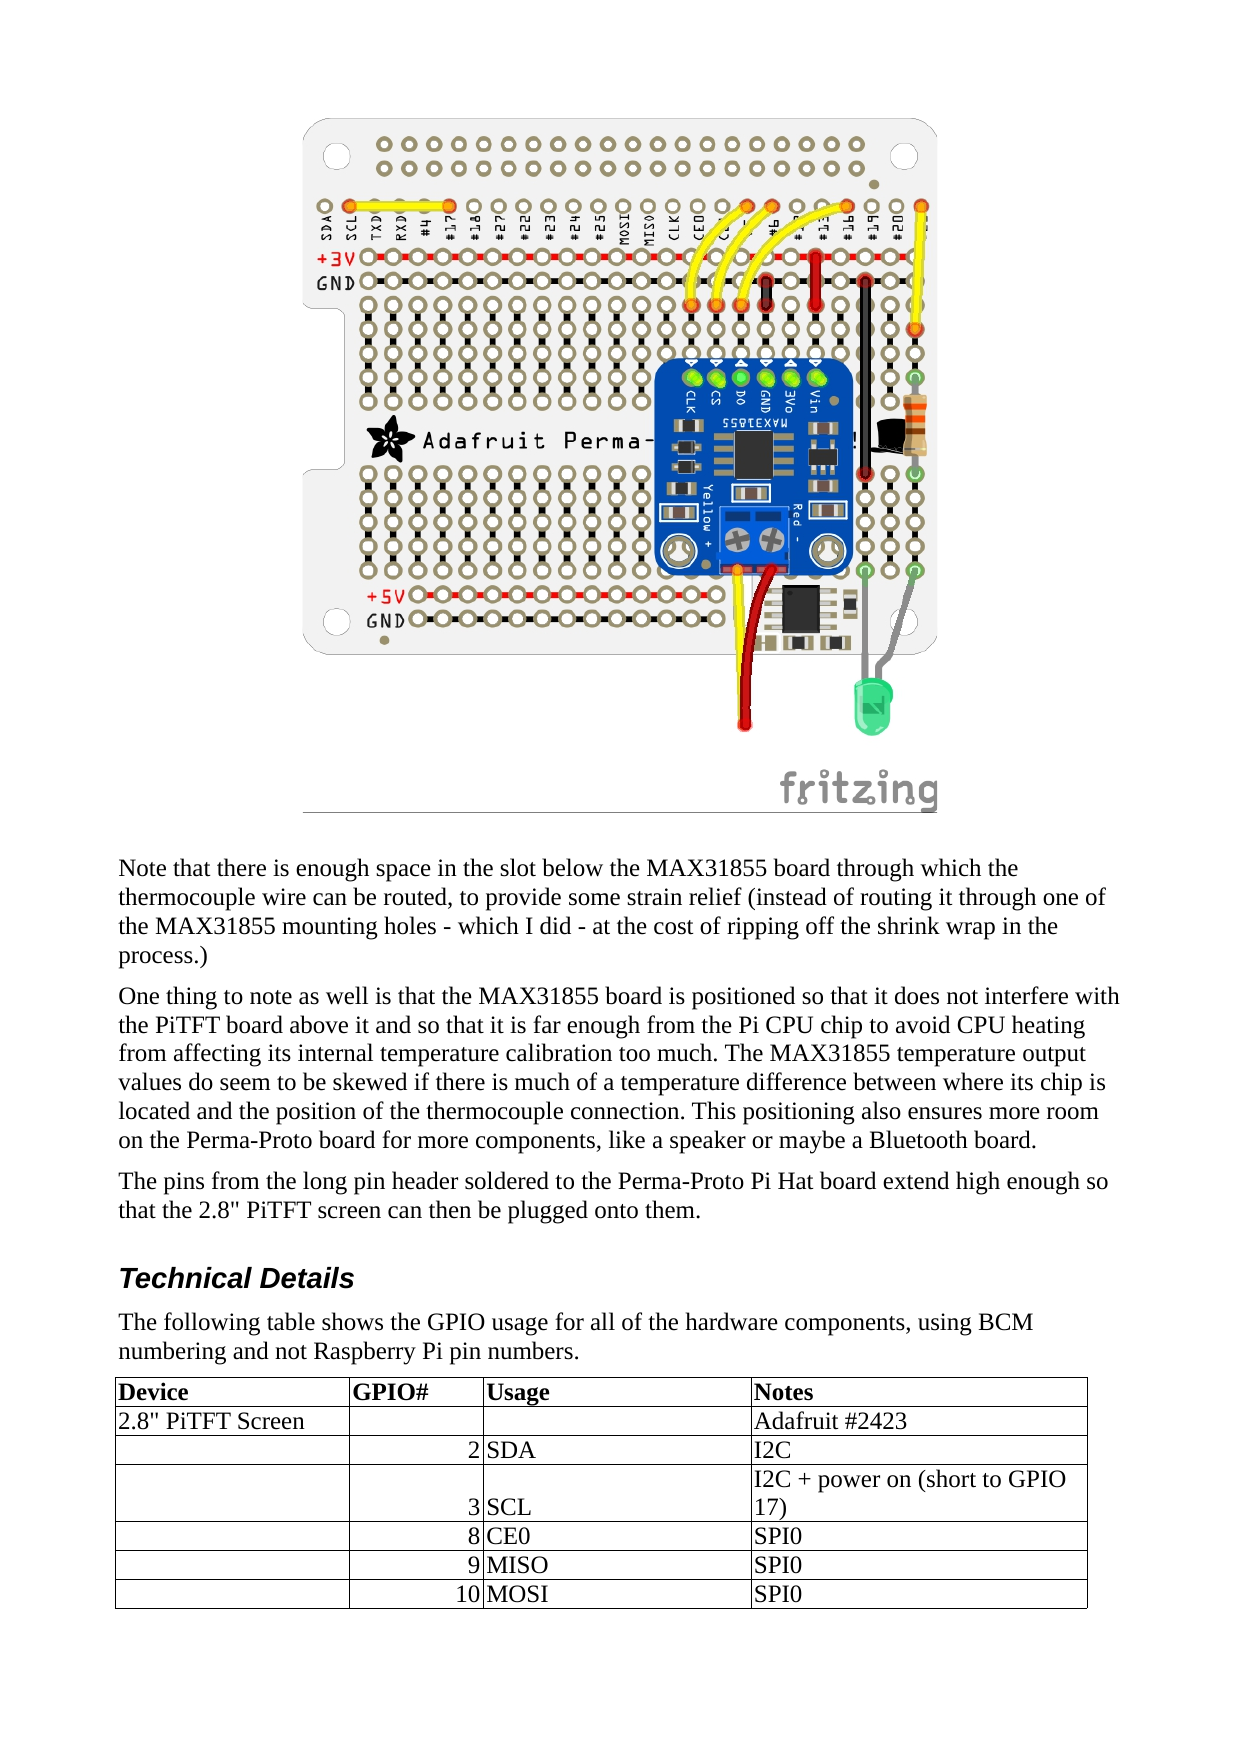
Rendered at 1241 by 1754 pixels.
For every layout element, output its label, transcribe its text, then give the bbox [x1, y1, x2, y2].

table_cell CE0 [484, 1522, 751, 1550]
subtitle Technical Details [118, 1261, 1122, 1294]
table_cell SPI0 [752, 1522, 1087, 1550]
text Note that there is enough space in the slot below the MAX31855 board through which the thermocouple wire can be routed, to provide some strain relief (instead of routing it through one of the MAX31855 mounting holes - which I did - at the cost of ripping off the shrink wrap in the process.) [118, 853, 1122, 968]
table_header Usage [484, 1378, 751, 1406]
table_cell 2 [350, 1436, 483, 1464]
table_cell [484, 1407, 751, 1435]
table_cell [350, 1407, 483, 1435]
table_cell I2C + power on (short to GPIO 17) [752, 1465, 1087, 1521]
table_cell I2C [752, 1436, 1087, 1464]
table_cell 2.8" PiTFT Screen [116, 1407, 349, 1435]
table_cell SPI0 [752, 1580, 1087, 1608]
text The following table shows the GPIO usage for all of the hardware components, using BCM numbering and not Raspberry Pi pin numbers. [118, 1307, 1122, 1364]
text One thing to note as well is that the MAX31855 board is positioned so that it does not interfere with the PiTFT board above it and so that it is far enough from the Pi CPU chip to avoid CPU heating from affecting its internal temperature calibration too much. The MAX31855 temperature output values do seem to be skewed if there is much of a temperature difference between where its chip is located and the position of the thermocouple connection. This positioning also ensures more room on the Perma-Proto board for more components, like a speaker or maybe a Bluetooth board. [118, 981, 1122, 1153]
table_header GPIO# [350, 1378, 483, 1406]
table_cell MOSI [484, 1580, 751, 1608]
table_cell [116, 1522, 349, 1550]
table_header Notes [752, 1378, 1087, 1406]
table_cell [116, 1436, 349, 1464]
table_cell 8 [350, 1522, 483, 1550]
table_cell MISO [484, 1551, 751, 1579]
table_cell [116, 1580, 349, 1608]
table_cell SCL [484, 1465, 751, 1521]
table_cell [116, 1551, 349, 1579]
table_cell 10 [350, 1580, 483, 1608]
table_cell [116, 1465, 349, 1521]
table_cell SDA [484, 1436, 751, 1464]
table_cell 9 [350, 1551, 483, 1579]
table_cell Adafruit #2423 [752, 1407, 1087, 1435]
table_cell 3 [350, 1465, 483, 1521]
picture [302, 118, 938, 813]
table_cell SPI0 [752, 1551, 1087, 1579]
table_header Device [116, 1378, 349, 1406]
text The pins from the long pin header soldered to the Perma-Proto Pi Hat board extend high enough so that the 2.8" PiTFT screen can then be plugged onto them. [118, 1166, 1122, 1223]
